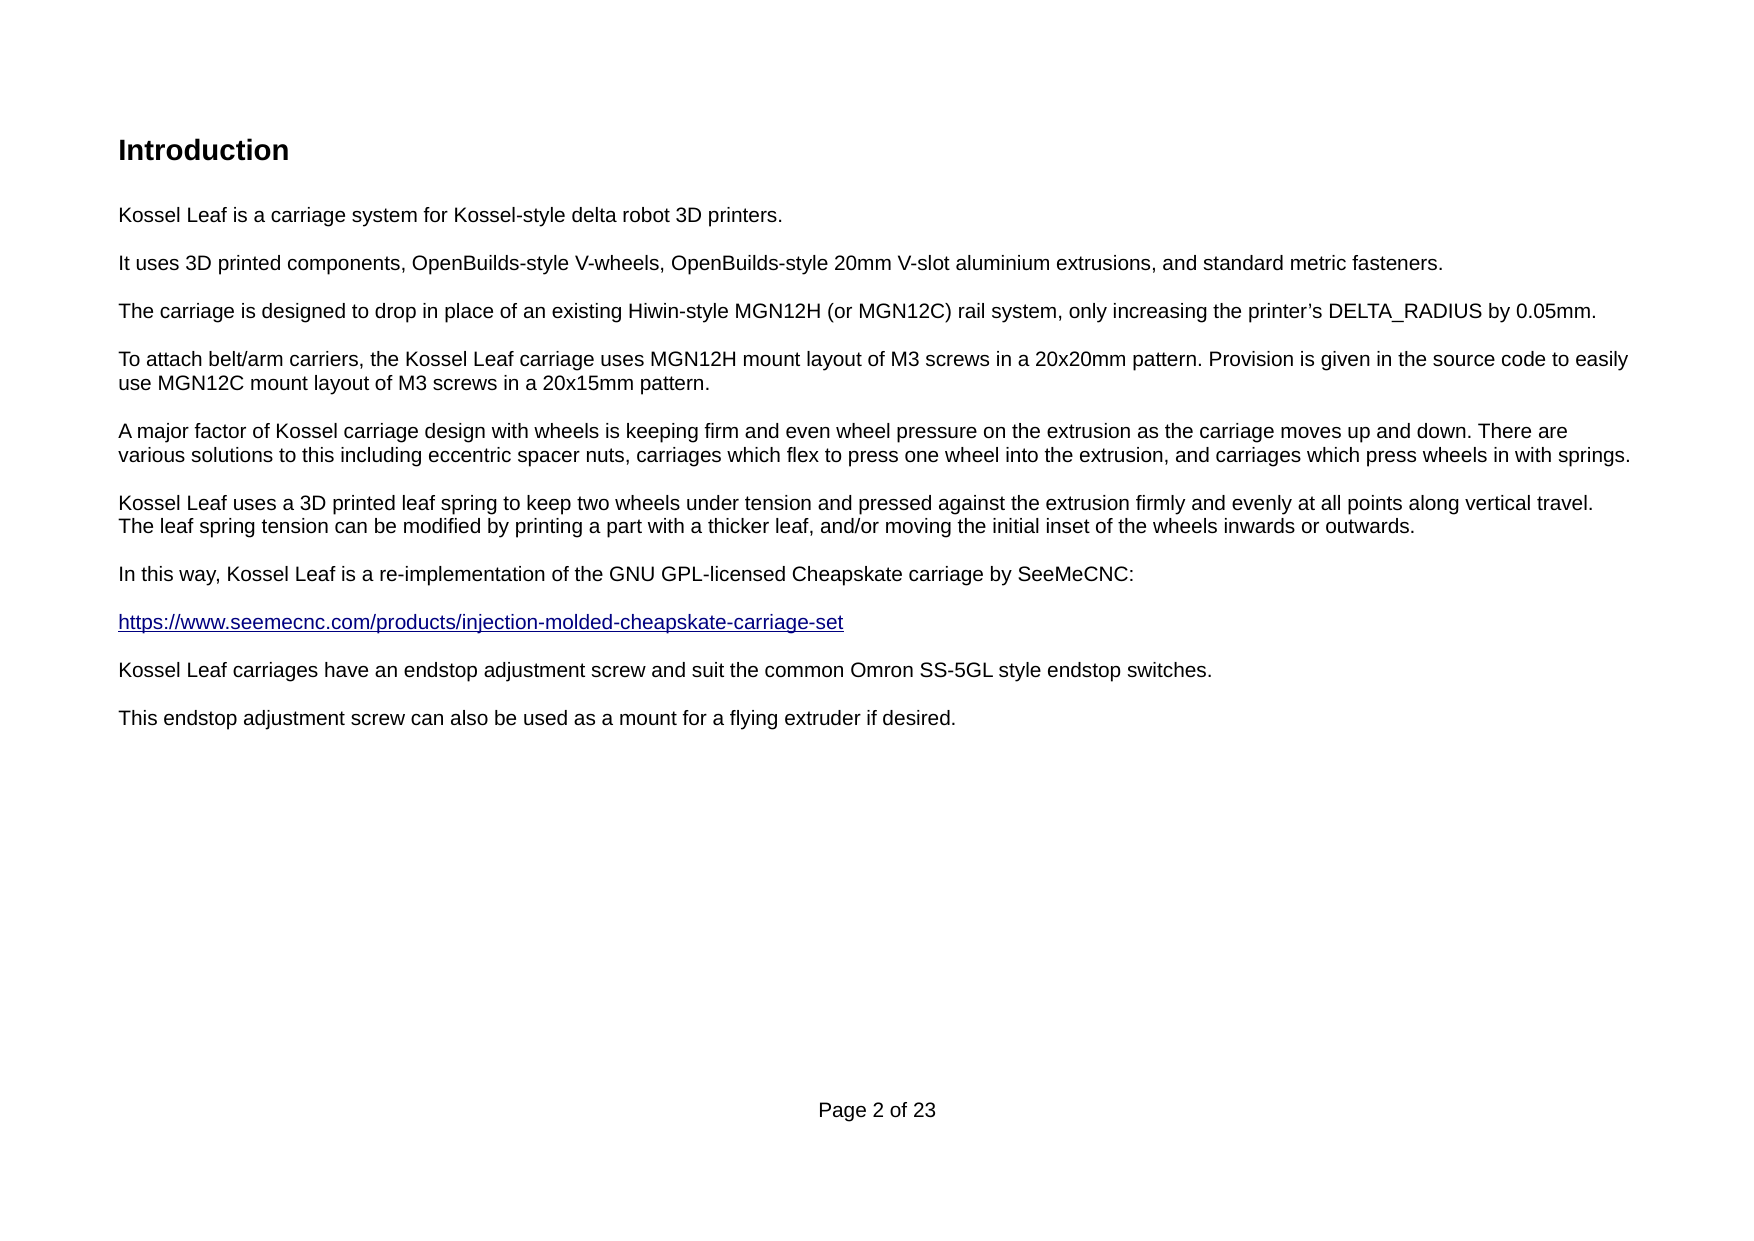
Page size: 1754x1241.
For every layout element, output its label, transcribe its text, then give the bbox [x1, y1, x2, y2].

text A major factor of Kossel carriage design with wheels is keeping firm and even wheel pressure on the extrusion as the carriage moves up and down. There are various solutions to this including eccentric spacer nuts, carriages which flex to press one wheel into the extrusion, and carriages which press wheels in with springs. [118, 418, 1636, 466]
subtitle Introduction [118, 133, 1636, 166]
text Kossel Leaf is a carriage system for Kossel-style delta robot 3D printers. [118, 203, 1636, 227]
text https://www.seemecnc.com/products/injection-molded-cheapskate-carriage-set [118, 610, 1636, 634]
text In this way, Kossel Leaf is a re-implementation of the GNU GPL-licensed Cheapskate carriage by SeeMeCNC: [118, 562, 1636, 586]
text It uses 3D printed components, OpenBuilds-style V-wheels, OpenBuilds-style 20mm V-slot aluminium extrusions, and standard metric fasteners. [118, 251, 1636, 275]
text Kossel Leaf carriages have an endstop adjustment screw and suit the common Omron SS-5GL style endstop switches. [118, 658, 1636, 682]
text To attach belt/arm carriers, the Kossel Leaf carriage uses MGN12H mount layout of M3 screws in a 20x20mm pattern. Provision is given in the source code to easily use MGN12C mount layout of M3 screws in a 20x15mm pattern. [118, 347, 1636, 394]
text The carriage is designed to drop in place of an existing Hiwin-style MGN12H (or MGN12C) rail system, only increasing the printer’s DELTA_RADIUS by 0.05mm. [118, 299, 1636, 323]
text Kossel Leaf uses a 3D printed leaf spring to keep two wheels under tension and pressed against the extrusion firmly and evenly at all points along vertical travel. The leaf spring tension can be modified by printing a part with a thicker leaf, and/or moving the initial inset of the wheels inwards or outwards. [118, 490, 1636, 538]
text This endstop adjustment screw can also be used as a mount for a flying extruder if desired. [118, 706, 1636, 730]
